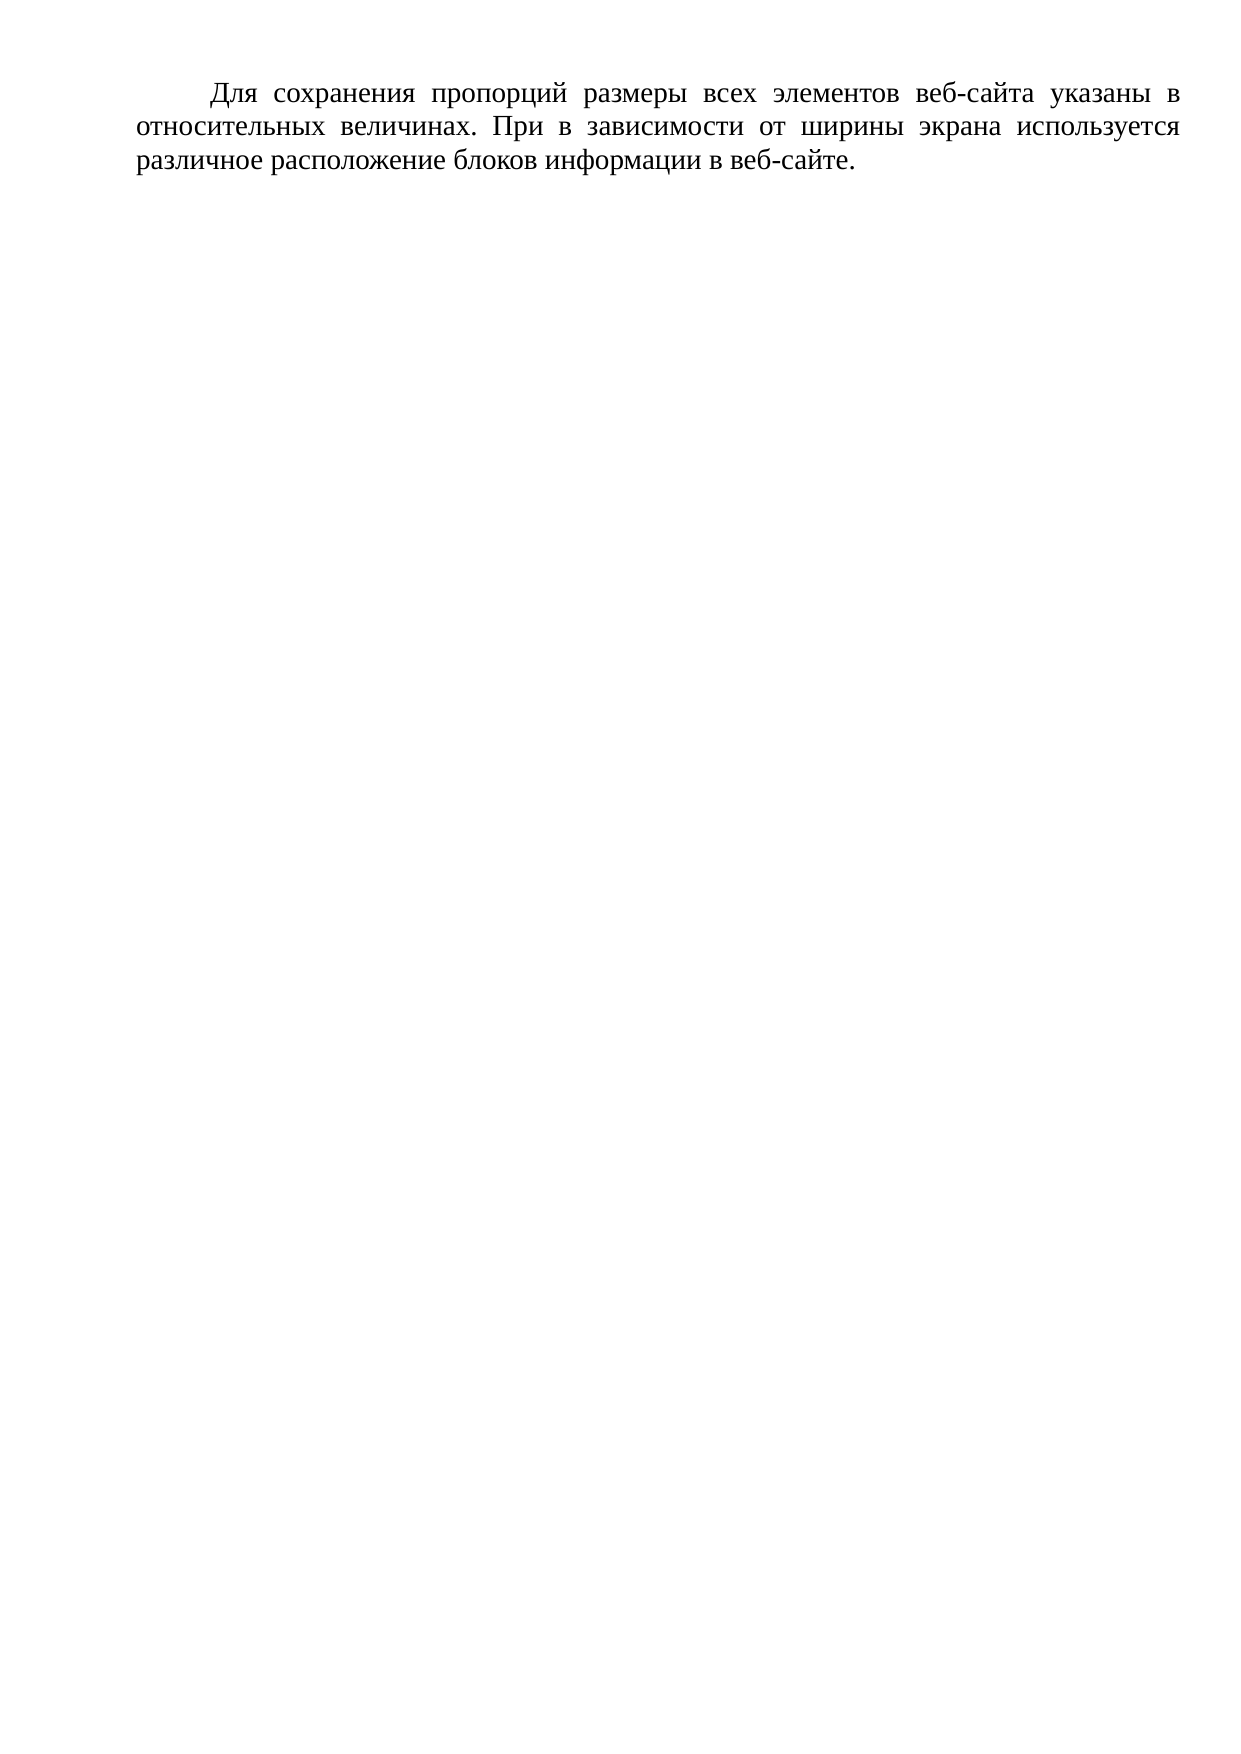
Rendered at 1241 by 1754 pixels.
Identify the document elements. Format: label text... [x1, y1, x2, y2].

text Для сохранения пропорций размеры всех элементов веб-сайта указаны в относительных величинах. При в зависимости от ширины экрана используется различное расположение блоков информации в веб-сайте. [136, 75, 1181, 176]
